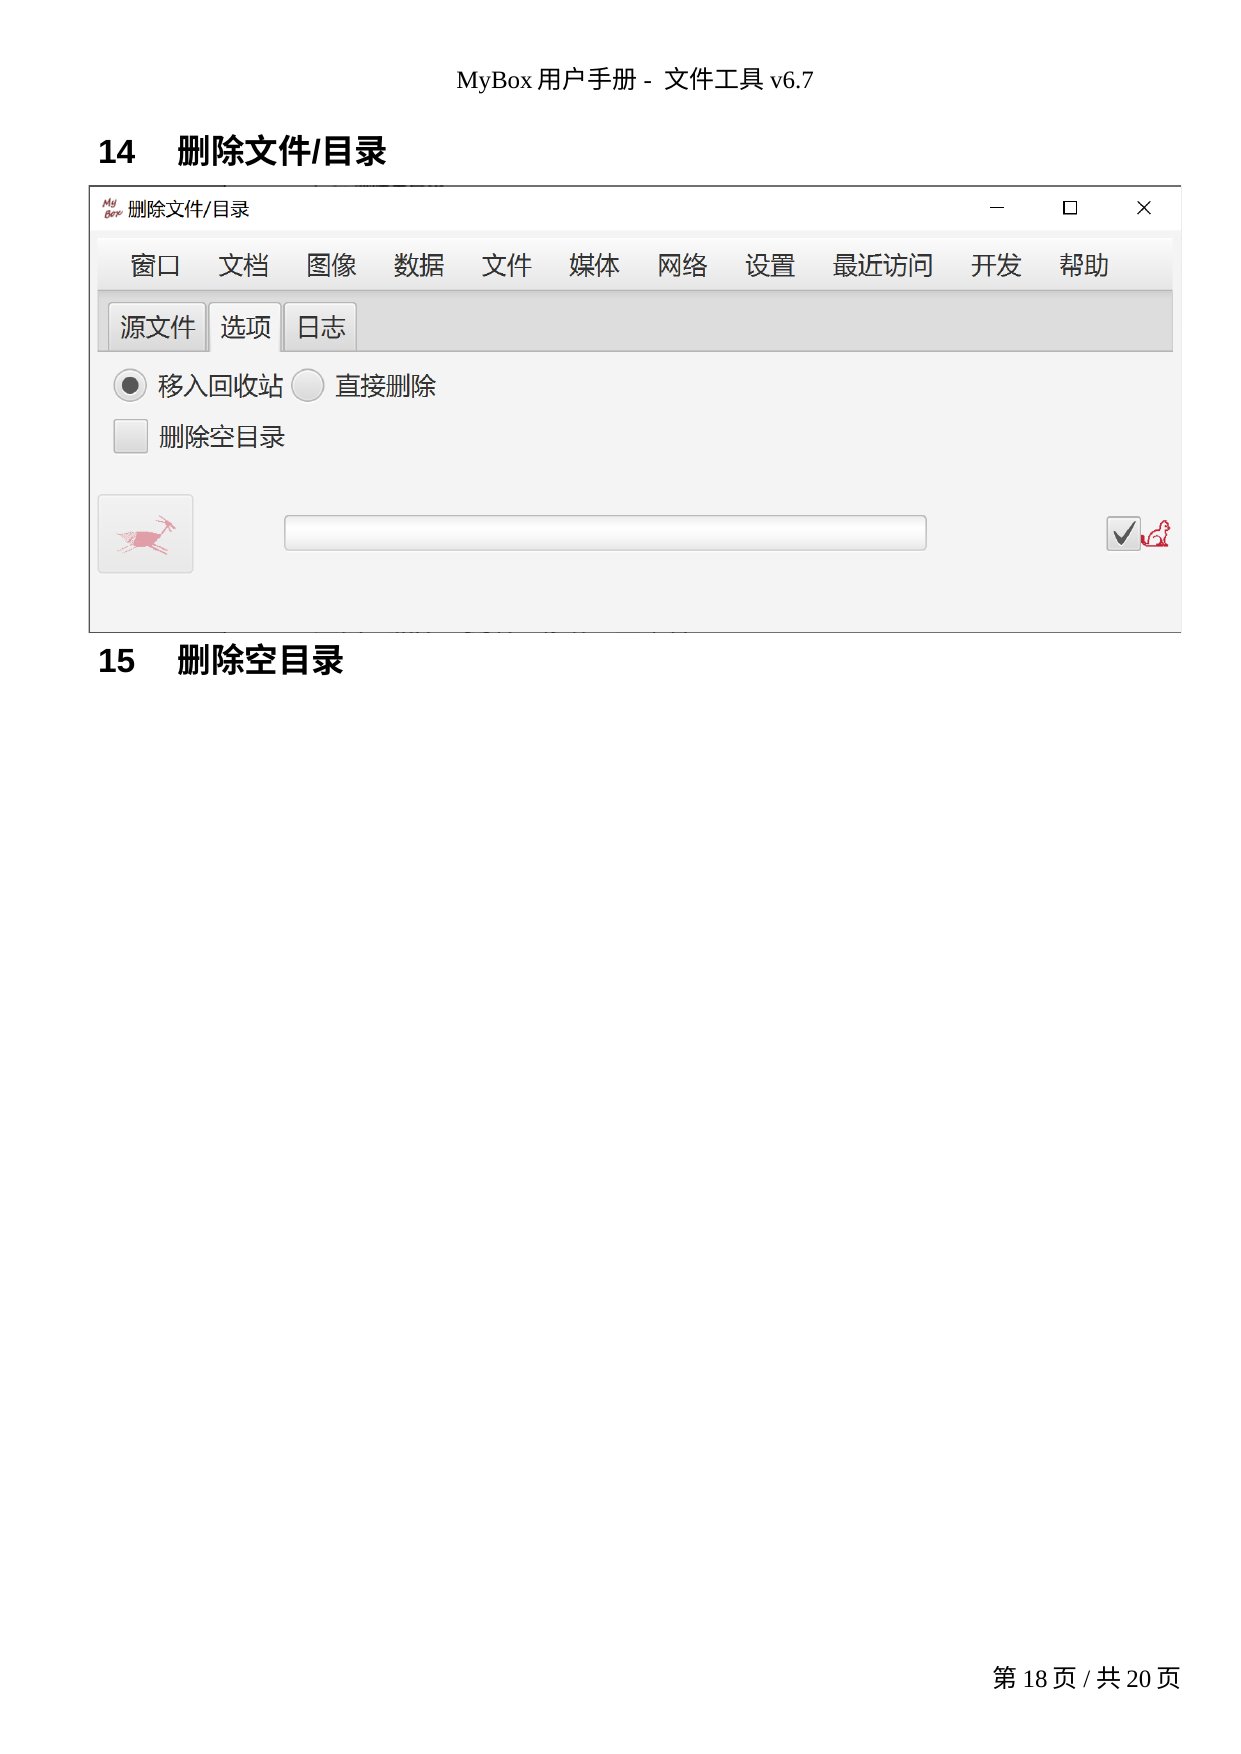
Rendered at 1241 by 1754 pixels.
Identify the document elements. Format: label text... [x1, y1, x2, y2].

subtitle 删除文件/目录 [88, 125, 1181, 173]
subtitle 删除空目录 [88, 633, 1181, 682]
picture [88, 185, 1182, 633]
